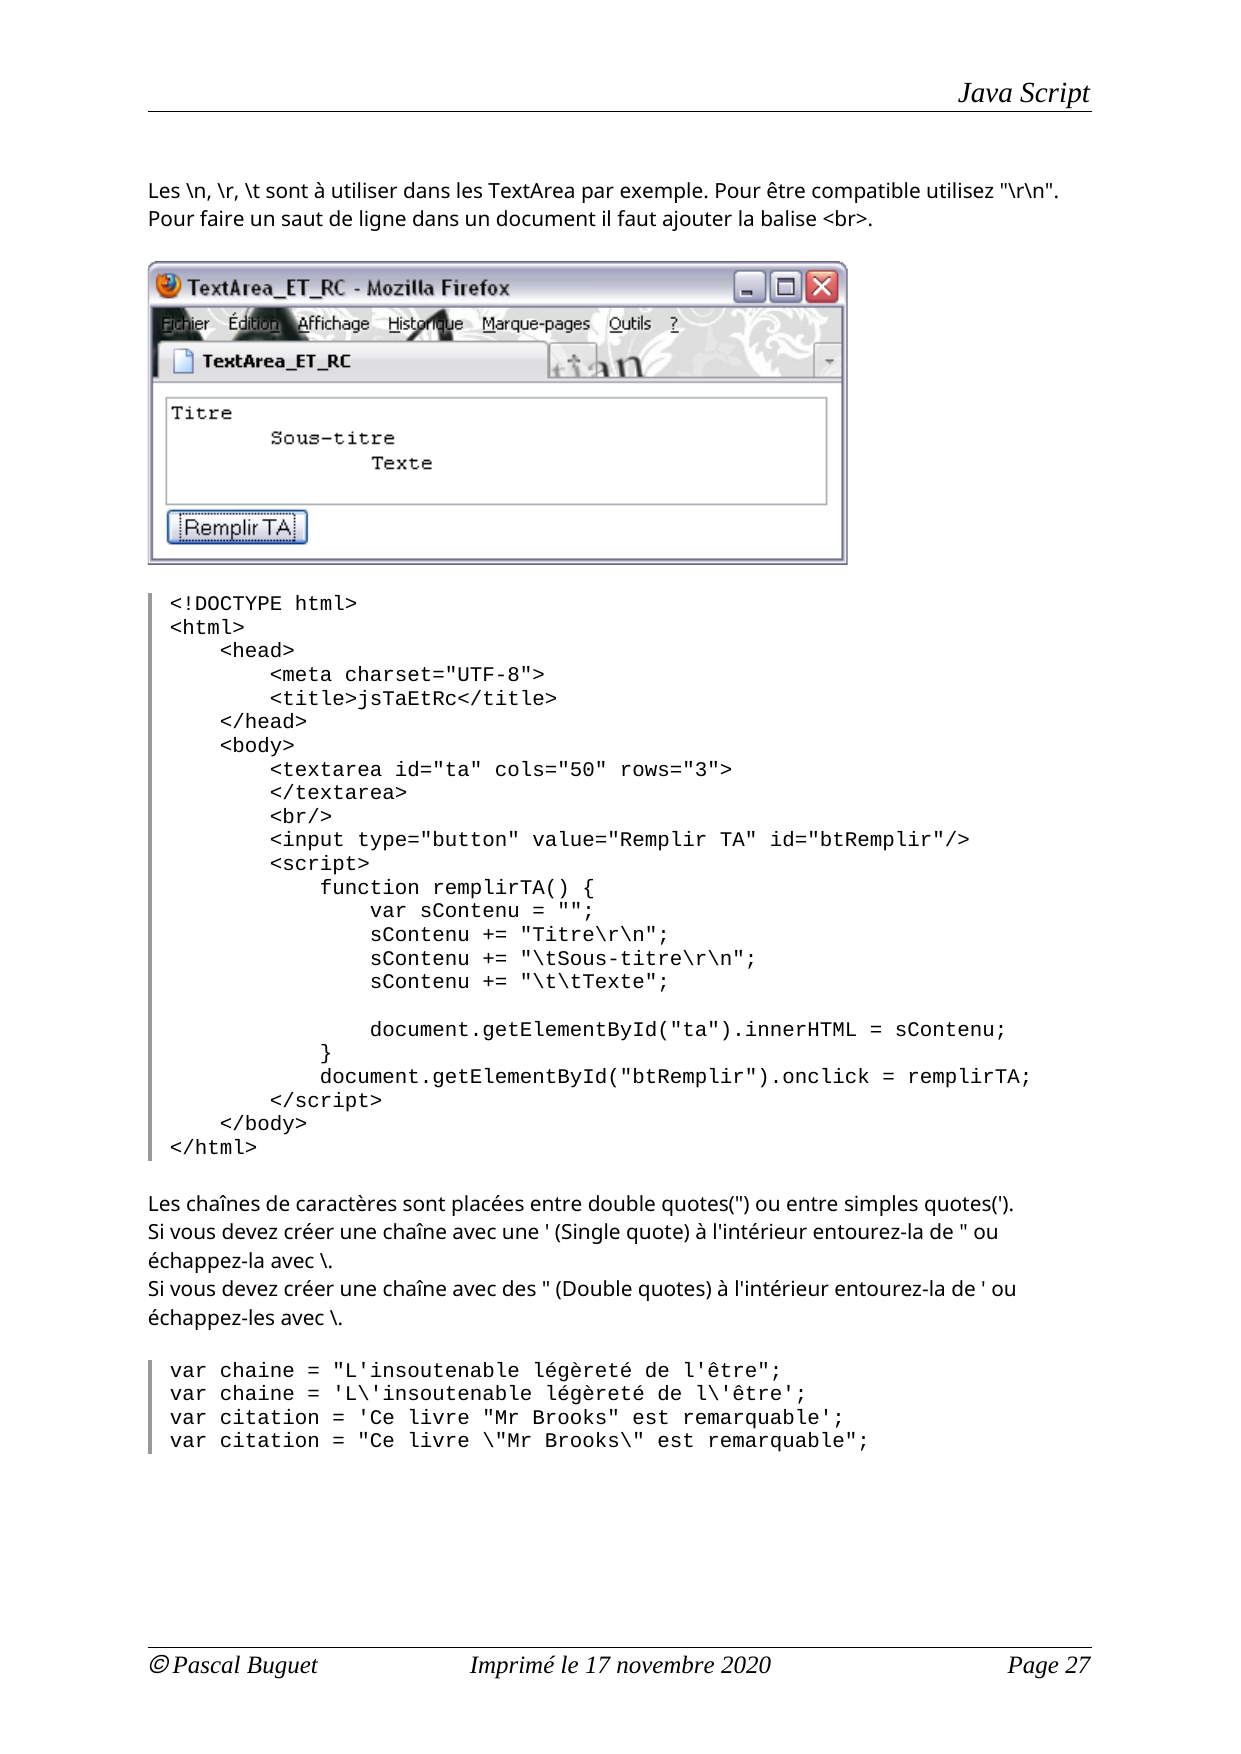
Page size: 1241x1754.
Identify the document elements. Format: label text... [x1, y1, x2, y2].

text document.getElementById("ta").innerHTML = sContenu; [152, 1019, 1092, 1042]
text function remplirTA() { [152, 877, 1092, 900]
text <head> [152, 640, 1092, 664]
text </textarea> [152, 782, 1092, 806]
text <script> [152, 853, 1092, 877]
text sContenu += "\t\tTexte"; [152, 971, 1092, 995]
text Pour faire un saut de ligne dans un document il faut ajouter la balise <br>. [148, 204, 1092, 233]
text } [152, 1042, 1092, 1066]
text Si vous devez créer une chaîne avec une ' (Single quote) à l'intérieur entourez-la de " ou échappez-la avec \. [148, 1217, 1092, 1274]
text <br/> [152, 806, 1092, 829]
text sContenu += "\tSous-titre\r\n"; [152, 948, 1092, 971]
text Si vous devez créer une chaîne avec des " (Double quotes) à l'intérieur entourez-la de ' ou échappez-les avec \. [148, 1274, 1092, 1331]
text <textarea id="ta" cols="50" rows="3"> [152, 758, 1092, 782]
text </body> [152, 1113, 1092, 1137]
text var chaine = 'L\'insoutenable légèreté de l\'être'; [152, 1383, 1092, 1407]
text <input type="button" value="Remplir TA" id="btRemplir"/> [152, 829, 1092, 853]
text var chaine = "L'insoutenable légèreté de l'être"; [148, 1359, 1092, 1383]
text <!DOCTYPE html> [152, 593, 1092, 617]
text sContenu += "Titre\r\n"; [152, 924, 1092, 948]
text <title>jsTaEtRc</title> [152, 688, 1092, 711]
text var sContenu = ""; [152, 900, 1092, 924]
text Les chaînes de caractères sont placées entre double quotes(") ou entre simples quotes('). [148, 1189, 1092, 1217]
picture [147, 261, 848, 565]
text </head> [152, 711, 1092, 735]
text <html> [152, 617, 1092, 640]
text </html> [152, 1137, 1092, 1161]
text <body> [152, 735, 1092, 758]
text document.getElementById("btRemplir").onclick = remplirTA; [152, 1066, 1092, 1089]
text <meta charset="UTF-8"> [152, 664, 1092, 688]
text var citation = 'Ce livre "Mr Brooks" est remarquable'; [152, 1407, 1092, 1431]
text Les \n, \r, \t sont à utiliser dans les TextArea par exemple. Pour être compatible utilisez "\r\n". [148, 176, 1092, 204]
text </script> [152, 1089, 1092, 1113]
text var citation = "Ce livre \"Mr Brooks\" est remarquable"; [152, 1431, 1092, 1454]
